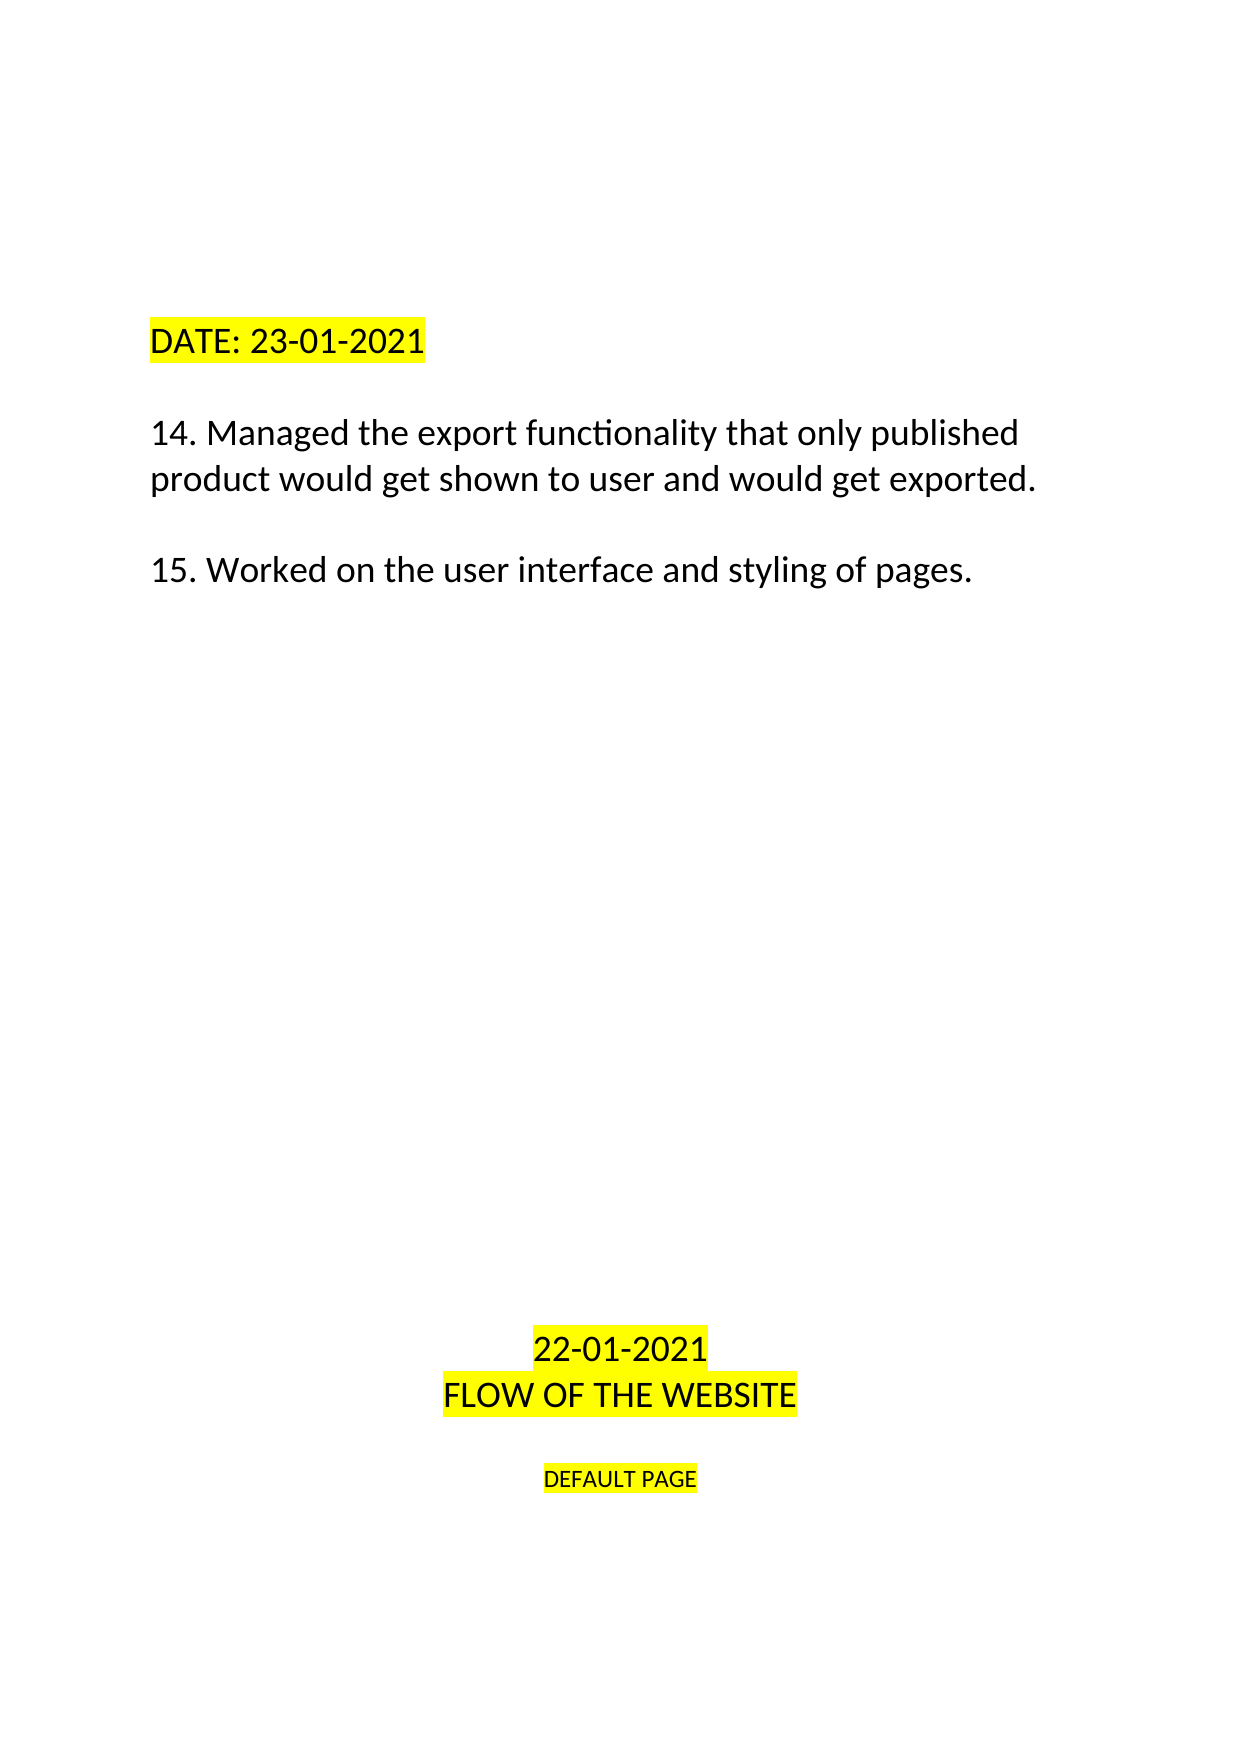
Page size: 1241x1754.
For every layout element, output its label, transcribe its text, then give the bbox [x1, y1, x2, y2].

text 15. Worked on the user interface and styling of pages. [150, 546, 1090, 592]
text DATE: 23-01-2021 [150, 317, 1090, 363]
text FLOW OF THE WEBSITE [150, 1371, 1090, 1417]
text 14. Managed the export functionality that only published product would get shown to user and would get exported. [150, 409, 1090, 500]
list DEFAULT PAGE [150, 1463, 1090, 1493]
text 22-01-2021 [150, 1325, 1090, 1371]
